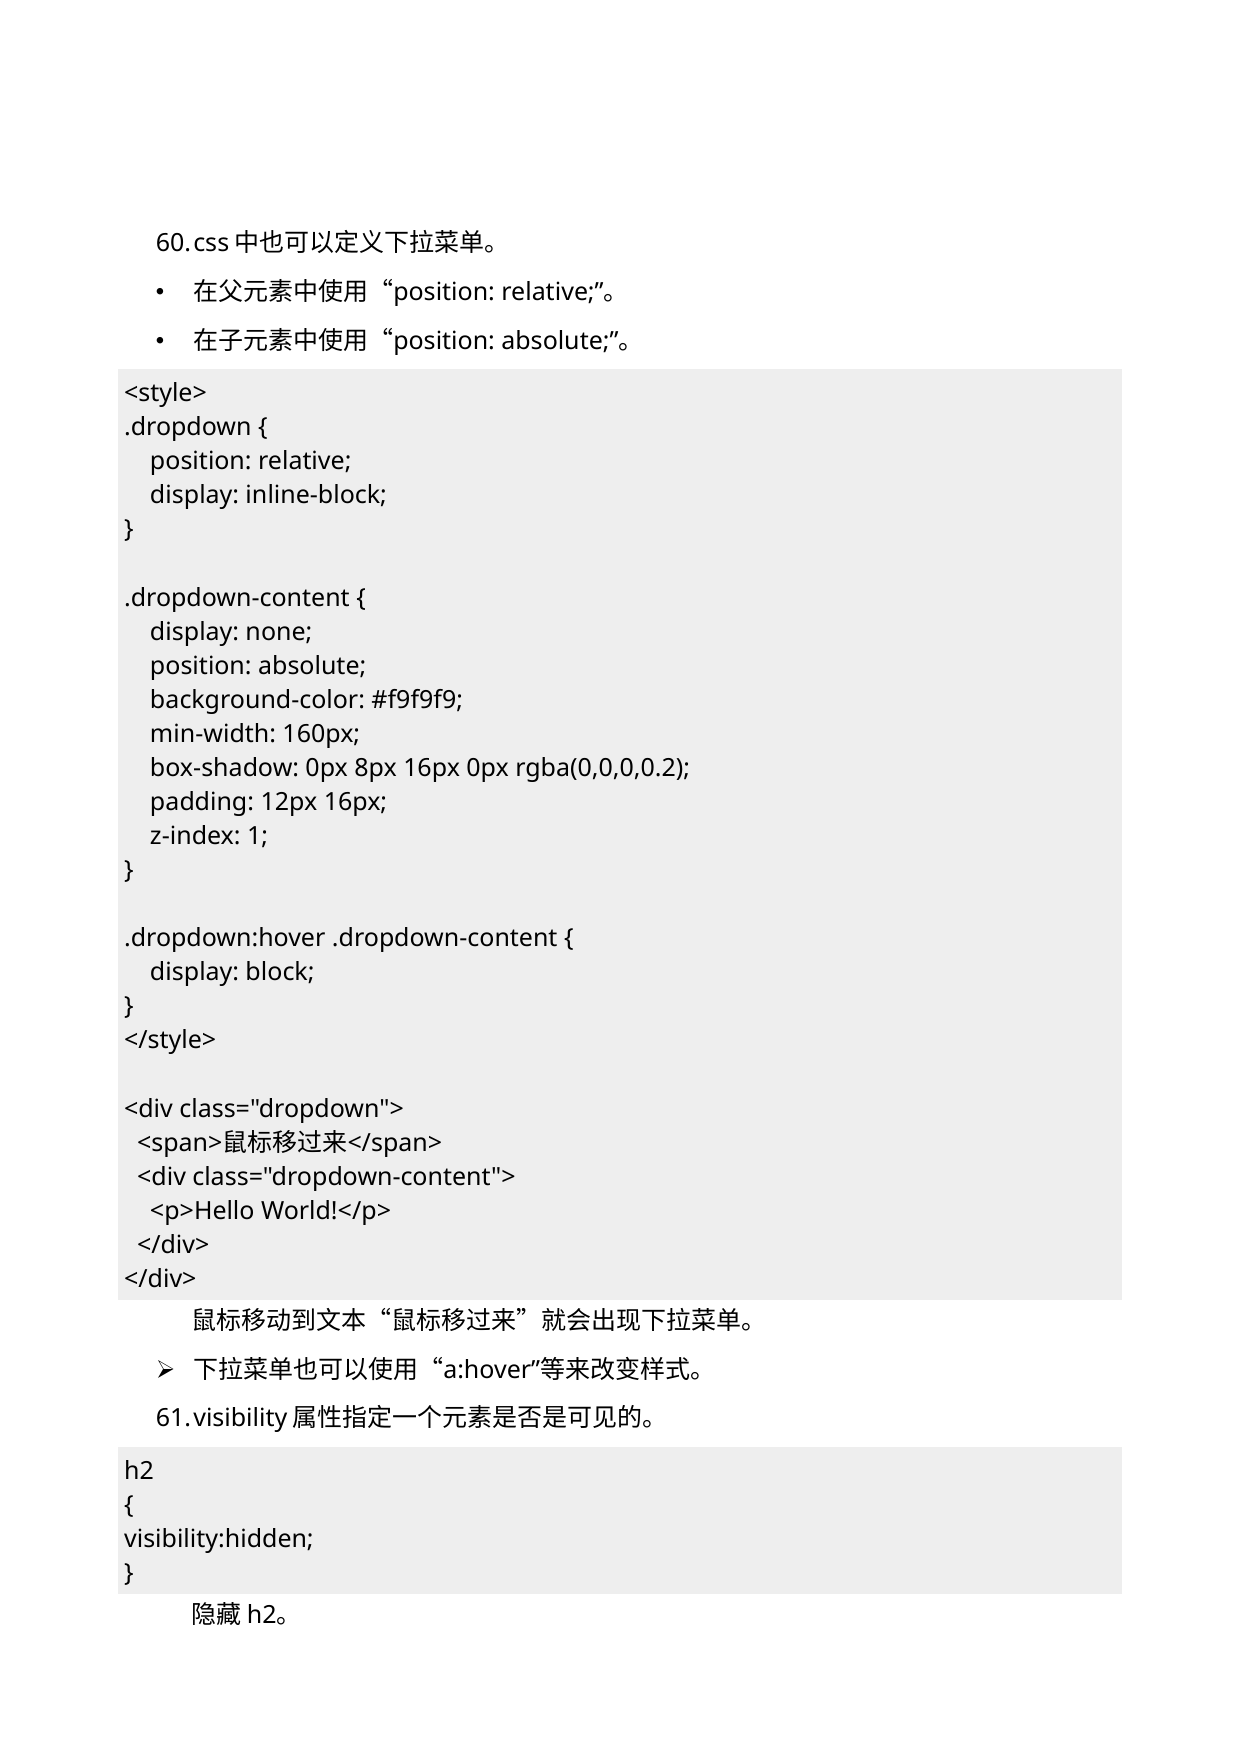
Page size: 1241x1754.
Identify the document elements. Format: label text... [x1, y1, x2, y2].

list css中也可以定义下拉菜单。 [156, 223, 1122, 259]
text 隐藏h2。 [118, 1594, 1122, 1631]
list visibility属性指定一个元素是否是可见的。 [156, 1398, 1122, 1434]
table_header <style> .dropdown { position: relative; display: inline-block; } .dropdown-content { display: none; position: absolute; background-color: #f9f9f9; min-width: 160px; box-shadow: 0px 8px 16px 0px rgba(0,0,0,0.2); padding: 12px 16px; z-index: 1; } .dropdown:hover .dropdown-content { display: block; } </style> <div class="dropdown"> <span>鼠标移过来</span> <div class="dropdown-content"> <p>Hello World!</p> </div> </div> [118, 369, 1122, 1300]
text 鼠标移动到文本“鼠标移过来”就会出现下拉菜单。 [118, 1300, 1122, 1337]
list 在父元素中使用“position: relative;”。 [156, 272, 1122, 308]
list 下拉菜单也可以使用“a:hover”等来改变样式。 [156, 1349, 1122, 1385]
table_header h2 { visibility:hidden; } [118, 1447, 1122, 1594]
list 在子元素中使用“position: absolute;”。 [156, 320, 1122, 357]
